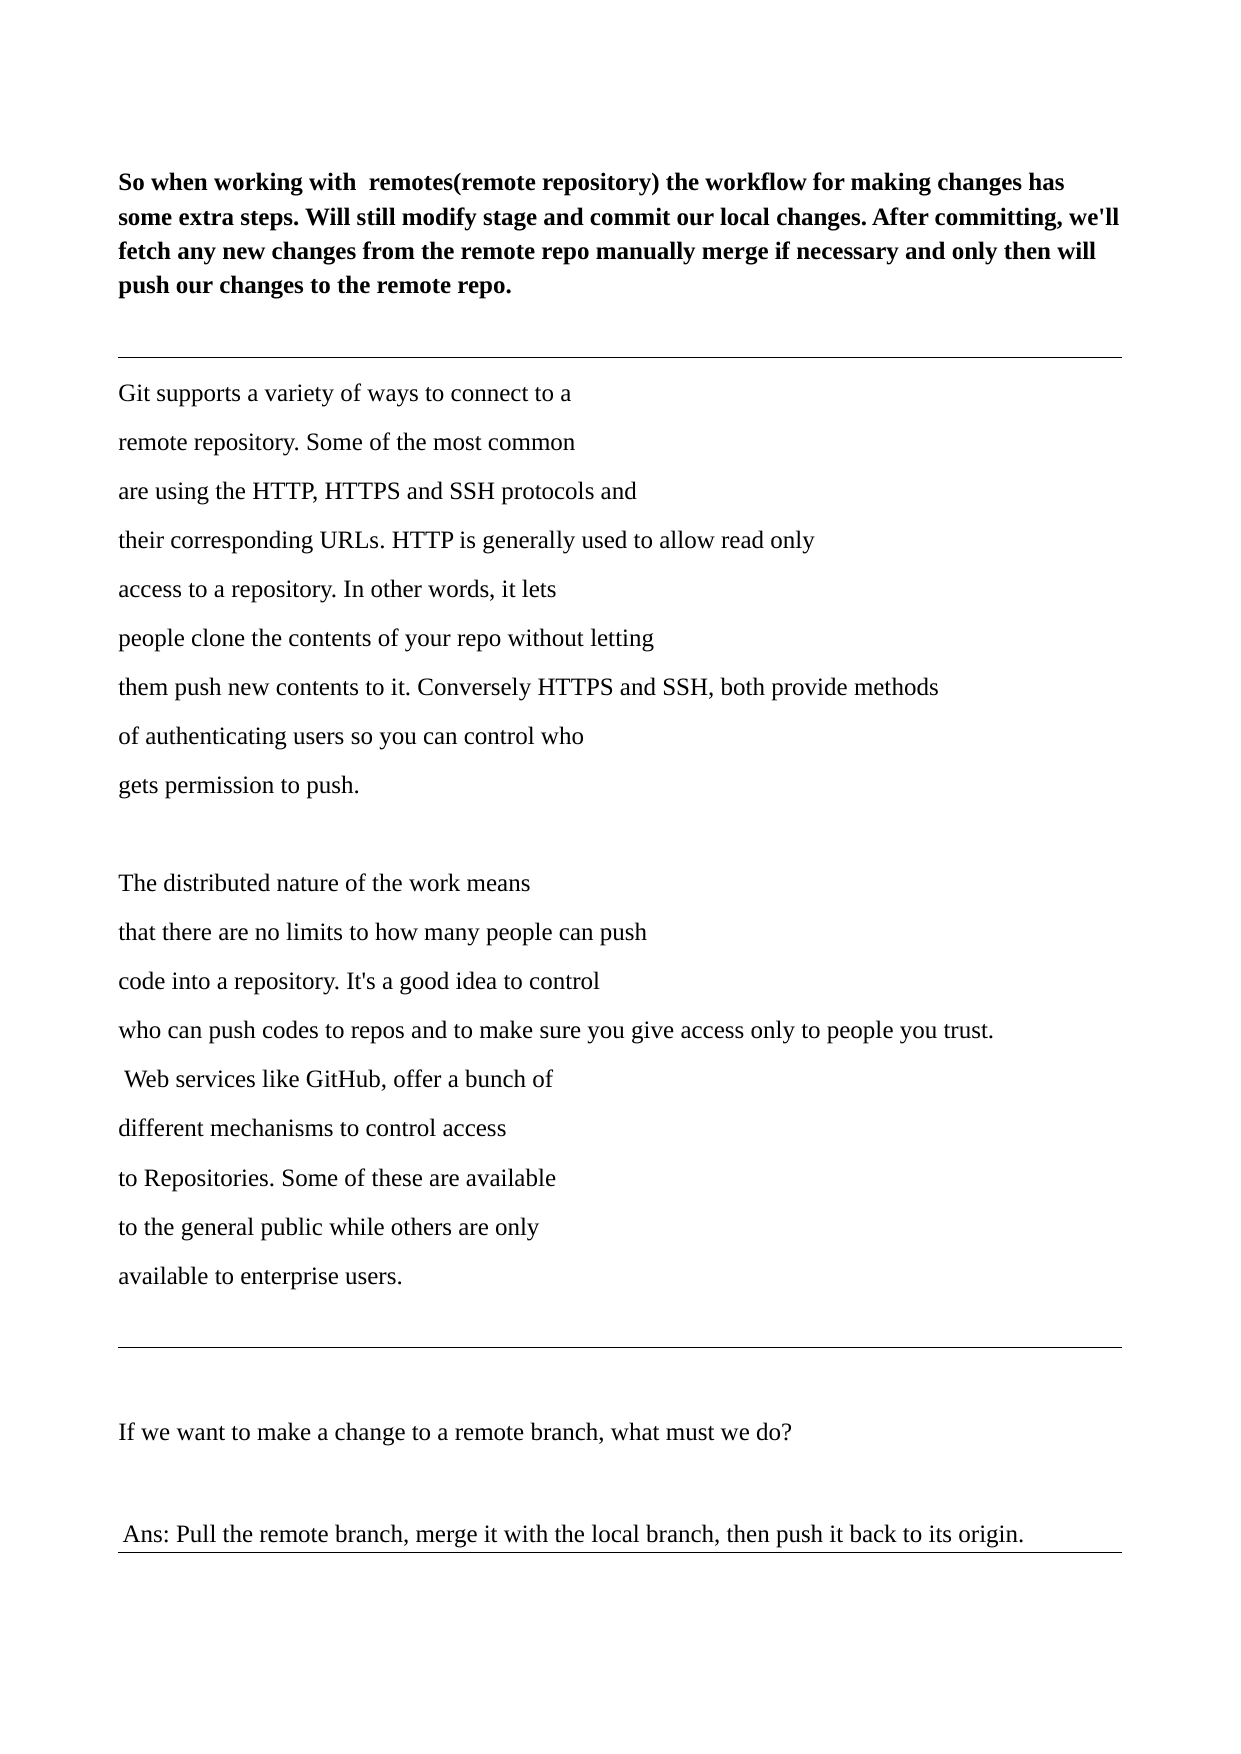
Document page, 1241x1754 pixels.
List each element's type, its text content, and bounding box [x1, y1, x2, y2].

text that there are no limits to how many people can push [118, 917, 1122, 946]
text If we want to make a change to a remote branch, what must we do? [118, 1417, 1122, 1446]
text their corresponding URLs. HTTP is generally used to allow read only [118, 525, 1122, 553]
text people clone the contents of your repo without letting [118, 623, 1122, 652]
text to Repositories. Some of these are available [118, 1163, 1122, 1191]
text available to enterprise users. [118, 1261, 1122, 1289]
text to the general public while others are only [118, 1212, 1122, 1240]
text of authenticating users so you can control who [118, 721, 1122, 750]
text code into a repository. It's a good idea to control [118, 966, 1122, 995]
text them push new contents to it. Conversely HTTPS and SSH, both provide methods [118, 672, 1122, 701]
text access to a repository. In other words, it lets [118, 574, 1122, 603]
text different mechanisms to control access [118, 1113, 1122, 1142]
text Ans: Pull the remote branch, merge it with the local branch, then push it back to its origin. [118, 1515, 1122, 1552]
text are using the HTTP, HTTPS and SSH protocols and [118, 476, 1122, 504]
text who can push codes to repos and to make sure you give access only to people you trust. [118, 1015, 1122, 1044]
text So when working with remotes(remote repository) the workflow for making changes has some extra steps. Will still modify stage and commit our local changes. After committing, we'll fetch any new changes from the remote repo manually merge if necessary and only then will push our changes to the remote repo. [118, 167, 1122, 299]
text gets permission to push. [118, 770, 1122, 799]
text Web services like GitHub, offer a bunch of [118, 1064, 1122, 1093]
text remote repository. Some of the most common [118, 427, 1122, 455]
text Git supports a variety of ways to connect to a [118, 378, 1122, 406]
text The distributed nature of the work means [118, 868, 1122, 897]
